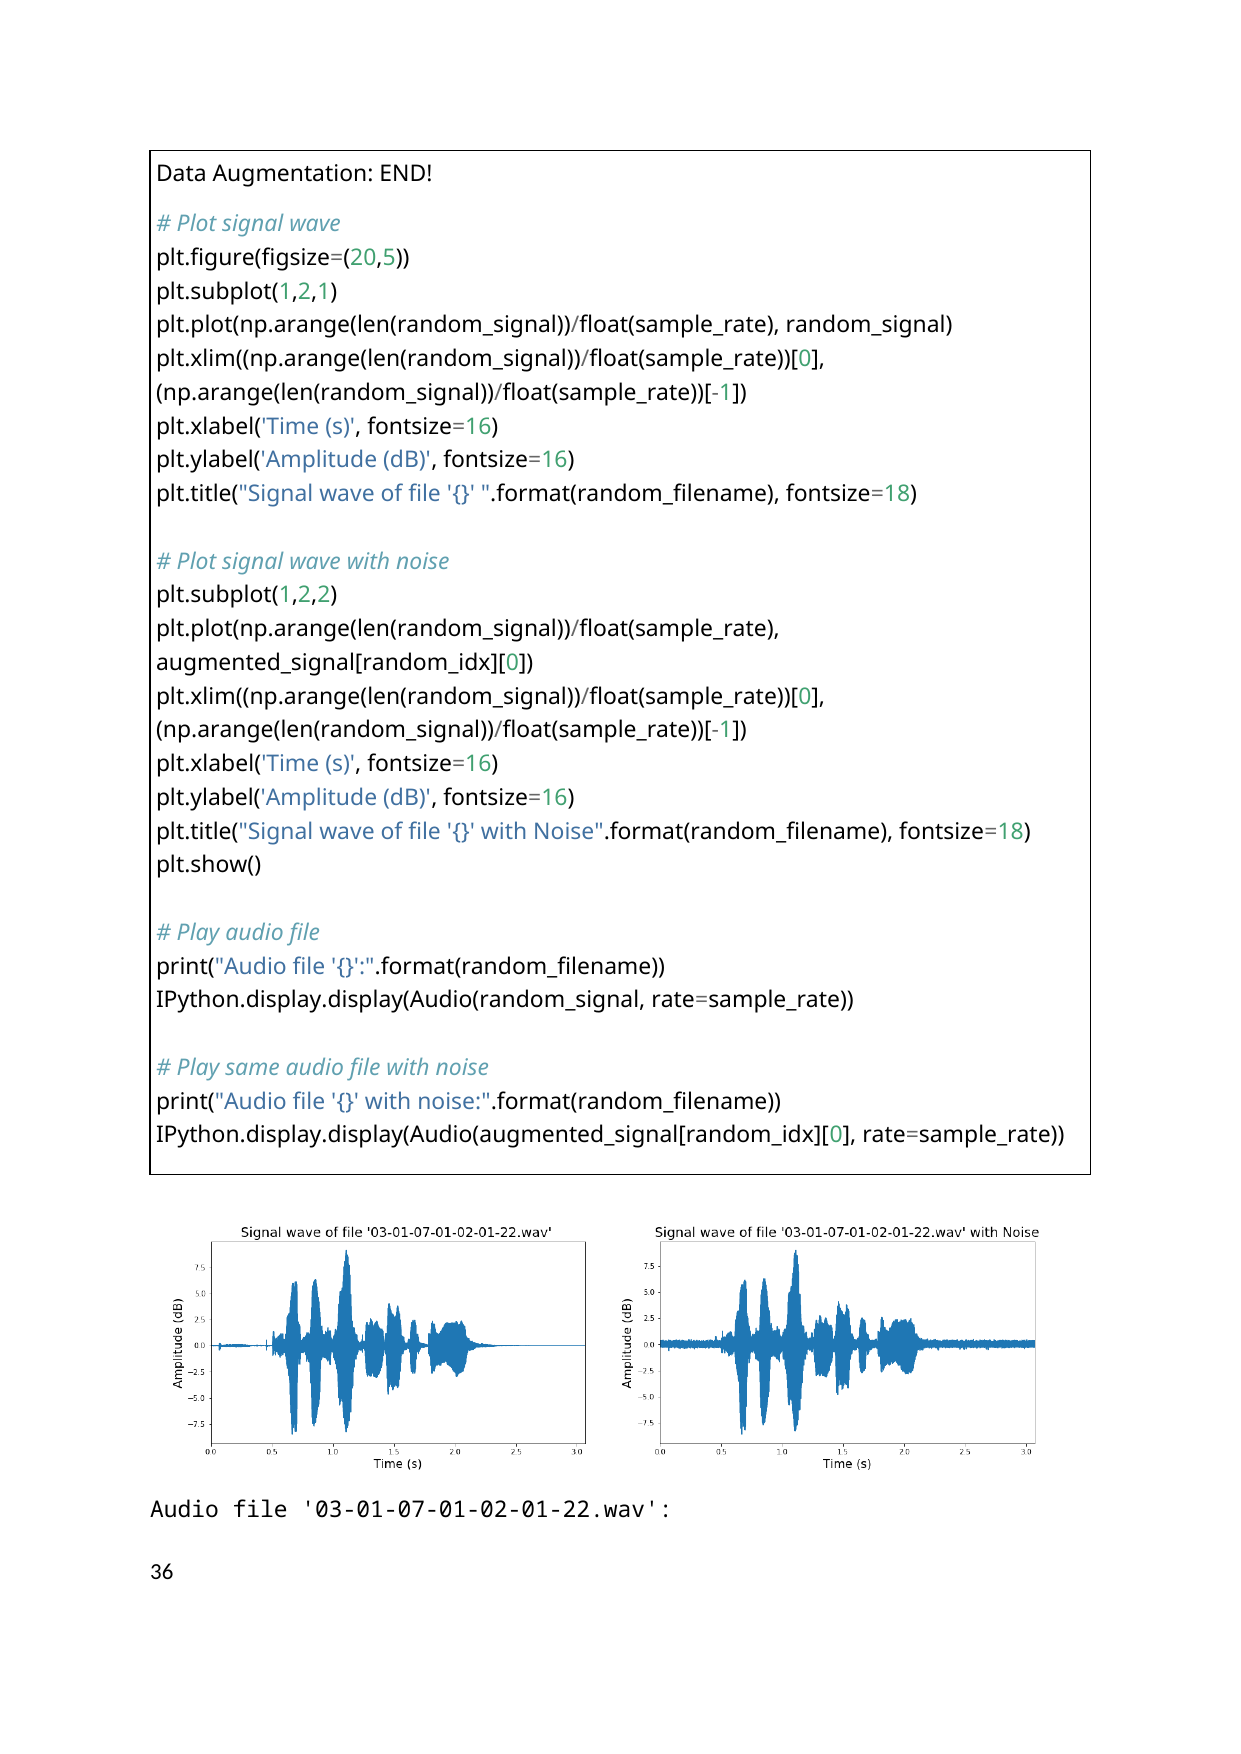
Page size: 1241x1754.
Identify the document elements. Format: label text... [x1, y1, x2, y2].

text Audio file '03-01-07-01-02-01-22.wav': [150, 1493, 1090, 1524]
table_header Data Augmentation: END! # Plot signal wave plt.figure(figsize=(20,5)) plt.subplot(1,2,1) plt.plot(np.arange(len(random_signal))/float(sample_rate), random_signal) plt.xlim((np.arange(len(random_signal))/float(sample_rate))[0], (np.arange(len(random_signal))/float(sample_rate))[-1]) plt.xlabel('Time (s)', fontsize=16) plt.ylabel('Amplitude (dB)', fontsize=16) plt.title("Signal wave of file '{}' ".format(random_filename), fontsize=18) # Plot signal wave with noise plt.subplot(1,2,2) plt.plot(np.arange(len(random_signal))/float(sample_rate), augmented_signal[random_idx][0]) plt.xlim((np.arange(len(random_signal))/float(sample_rate))[0], (np.arange(len(random_signal))/float(sample_rate))[-1]) plt.xlabel('Time (s)', fontsize=16) plt.ylabel('Amplitude (dB)', fontsize=16) plt.title("Signal wave of file '{}' with Noise".format(random_filename), fontsize=18) plt.show() # Play audio file print("Audio file '{}':".format(random_filename)) IPython.display.display(Audio(random_signal, rate=sample_rate)) # Play same audio file with noise print("Audio file '{}' with noise:".format(random_filename)) IPython.display.display(Audio(augmented_signal[random_idx][0], rate=sample_rate)) [151, 151, 1090, 1174]
picture [168, 1222, 1044, 1475]
